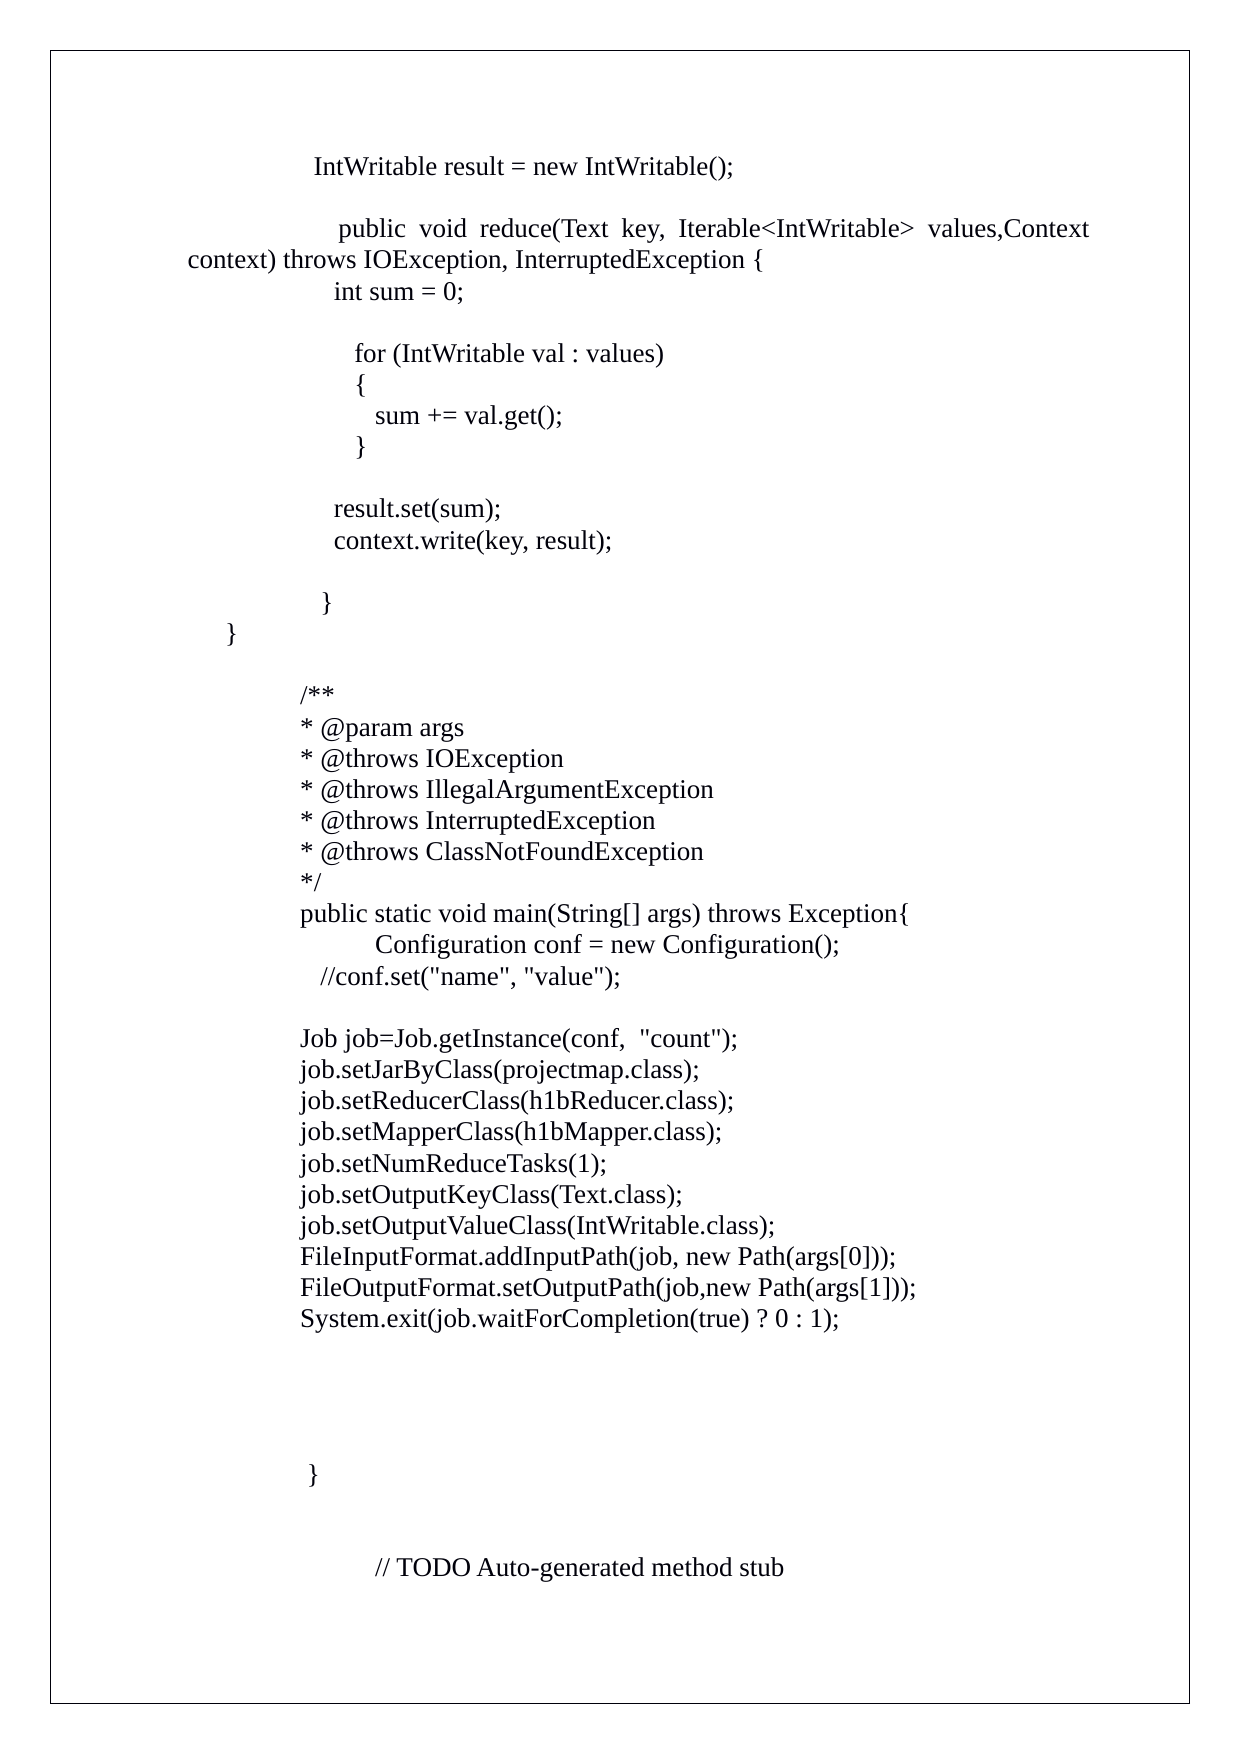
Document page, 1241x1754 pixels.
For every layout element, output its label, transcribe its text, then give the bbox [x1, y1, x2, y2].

text } [187, 586, 1090, 617]
text * @throws InterruptedException [187, 804, 1090, 835]
text public static void main(String[] args) throws Exception{ [187, 897, 1090, 929]
text public void reduce(Text key, Iterable<IntWritable> values,Context context) throws IOException, InterruptedException { [187, 212, 1090, 274]
text /** [187, 679, 1090, 711]
text } [187, 430, 1090, 461]
text //conf.set("name", "value"); [187, 960, 1090, 991]
text * @param args [187, 711, 1090, 742]
text int sum = 0; [187, 274, 1090, 306]
text * @throws IOException [187, 742, 1090, 773]
text job.setOutputKeyClass(Text.class); [187, 1178, 1090, 1209]
text FileInputFormat.addInputPath(job, new Path(args[0])); [187, 1240, 1090, 1271]
text } [187, 1458, 1090, 1489]
text * @throws IllegalArgumentException [187, 773, 1090, 804]
text System.exit(job.waitForCompletion(true) ? 0 : 1); [187, 1302, 1090, 1333]
text FileOutputFormat.setOutputPath(job,new Path(args[1])); [187, 1271, 1090, 1302]
text */ [187, 866, 1090, 897]
text job.setMapperClass(h1bMapper.class); [187, 1116, 1090, 1147]
text context.write(key, result); [187, 524, 1090, 555]
text Job job=Job.getInstance(conf, "count"); [187, 1022, 1090, 1053]
text for (IntWritable val : values) [187, 337, 1090, 368]
text } [187, 617, 1090, 648]
text job.setNumReduceTasks(1); [187, 1147, 1090, 1178]
text job.setOutputValueClass(IntWritable.class); [187, 1209, 1090, 1240]
text * @throws ClassNotFoundException [187, 835, 1090, 866]
text sum += val.get(); [187, 399, 1090, 430]
text // TODO Auto-generated method stub [187, 1552, 1090, 1583]
text job.setJarByClass(projectmap.class); [187, 1053, 1090, 1084]
text job.setReducerClass(h1bReducer.class); [187, 1084, 1090, 1116]
text IntWritable result = new IntWritable(); [187, 150, 1090, 181]
text Configuration conf = new Configuration(); [187, 929, 1090, 960]
text result.set(sum); [187, 493, 1090, 524]
text { [187, 368, 1090, 399]
